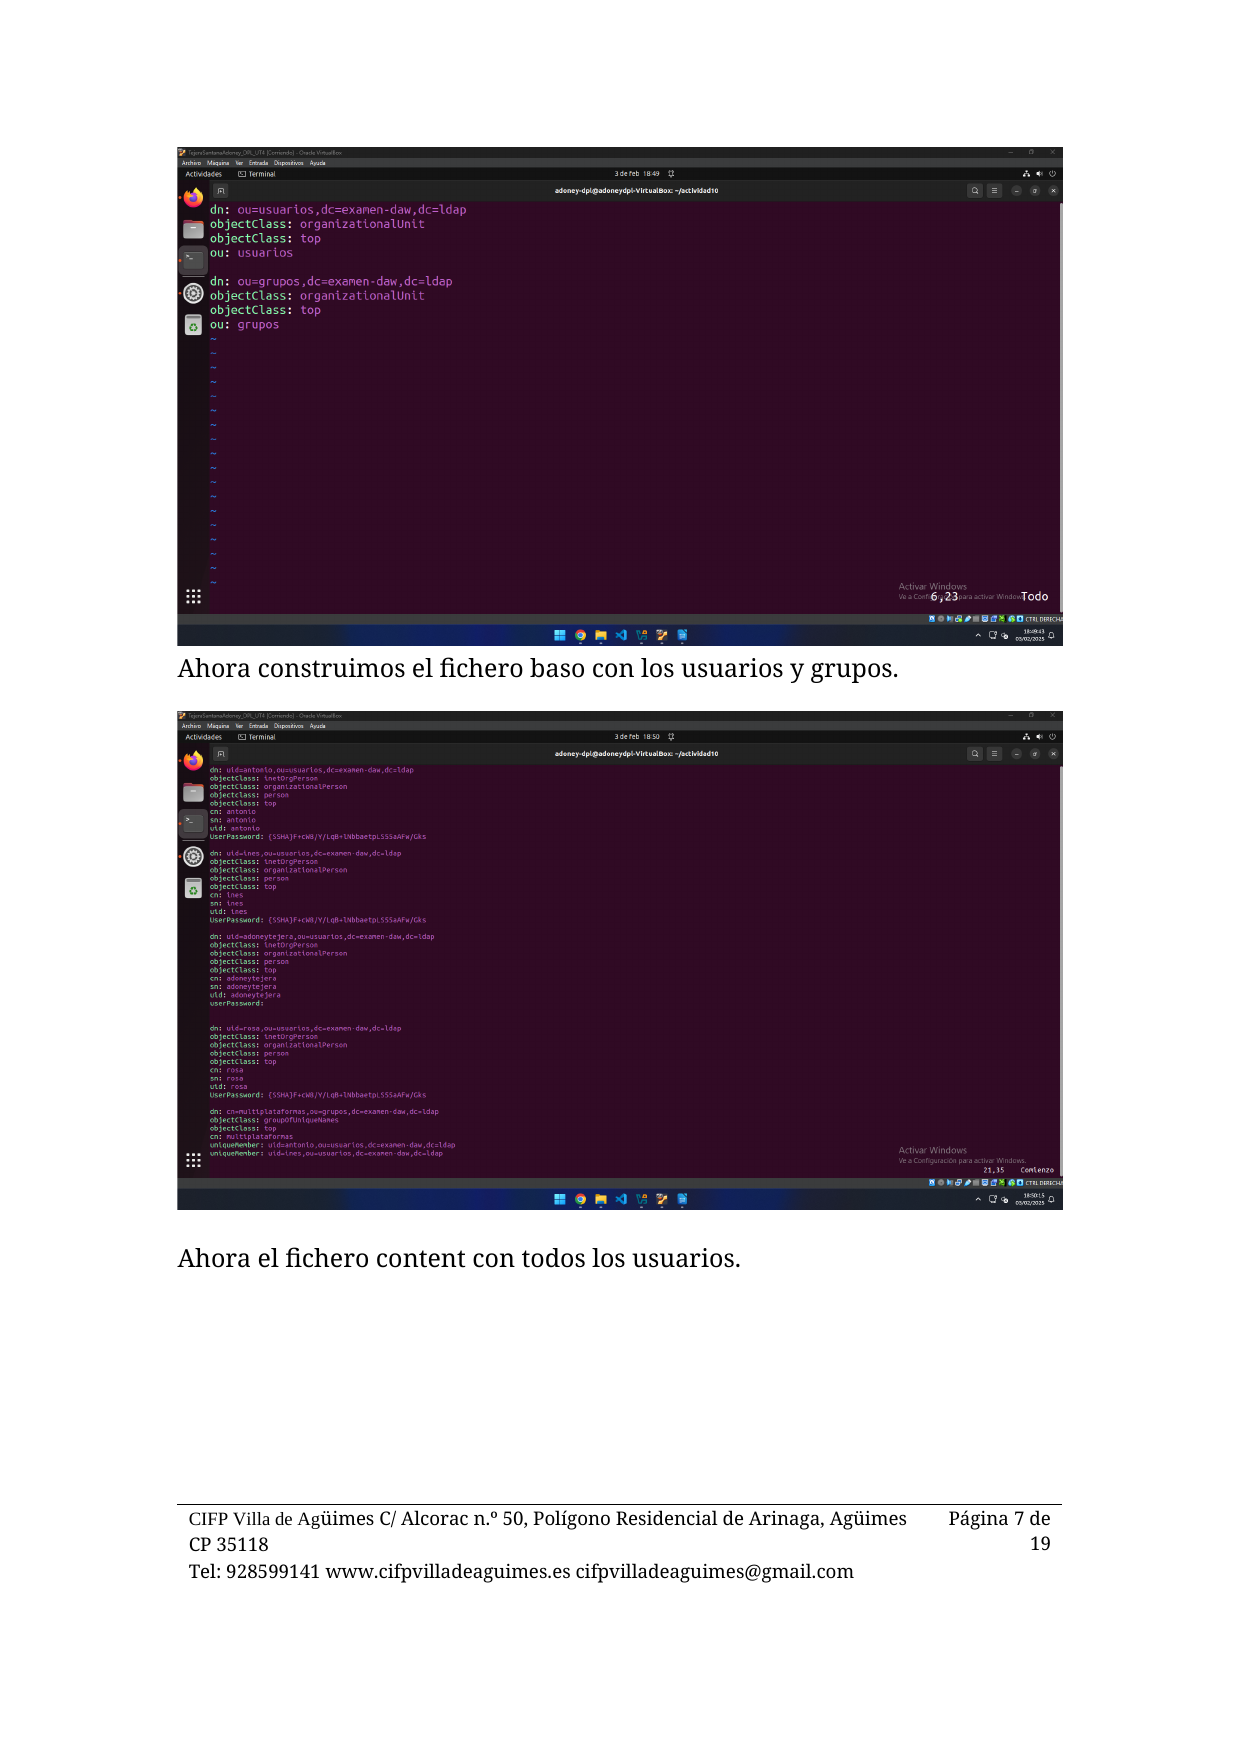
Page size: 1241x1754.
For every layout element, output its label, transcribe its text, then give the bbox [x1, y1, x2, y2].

picture [177, 147, 1063, 646]
picture [177, 711, 1063, 1210]
text Ahora el fichero content con todos los usuarios. [177, 1210, 1063, 1274]
text Ahora construimos el fichero baso con los usuarios y grupos. [177, 646, 1063, 685]
